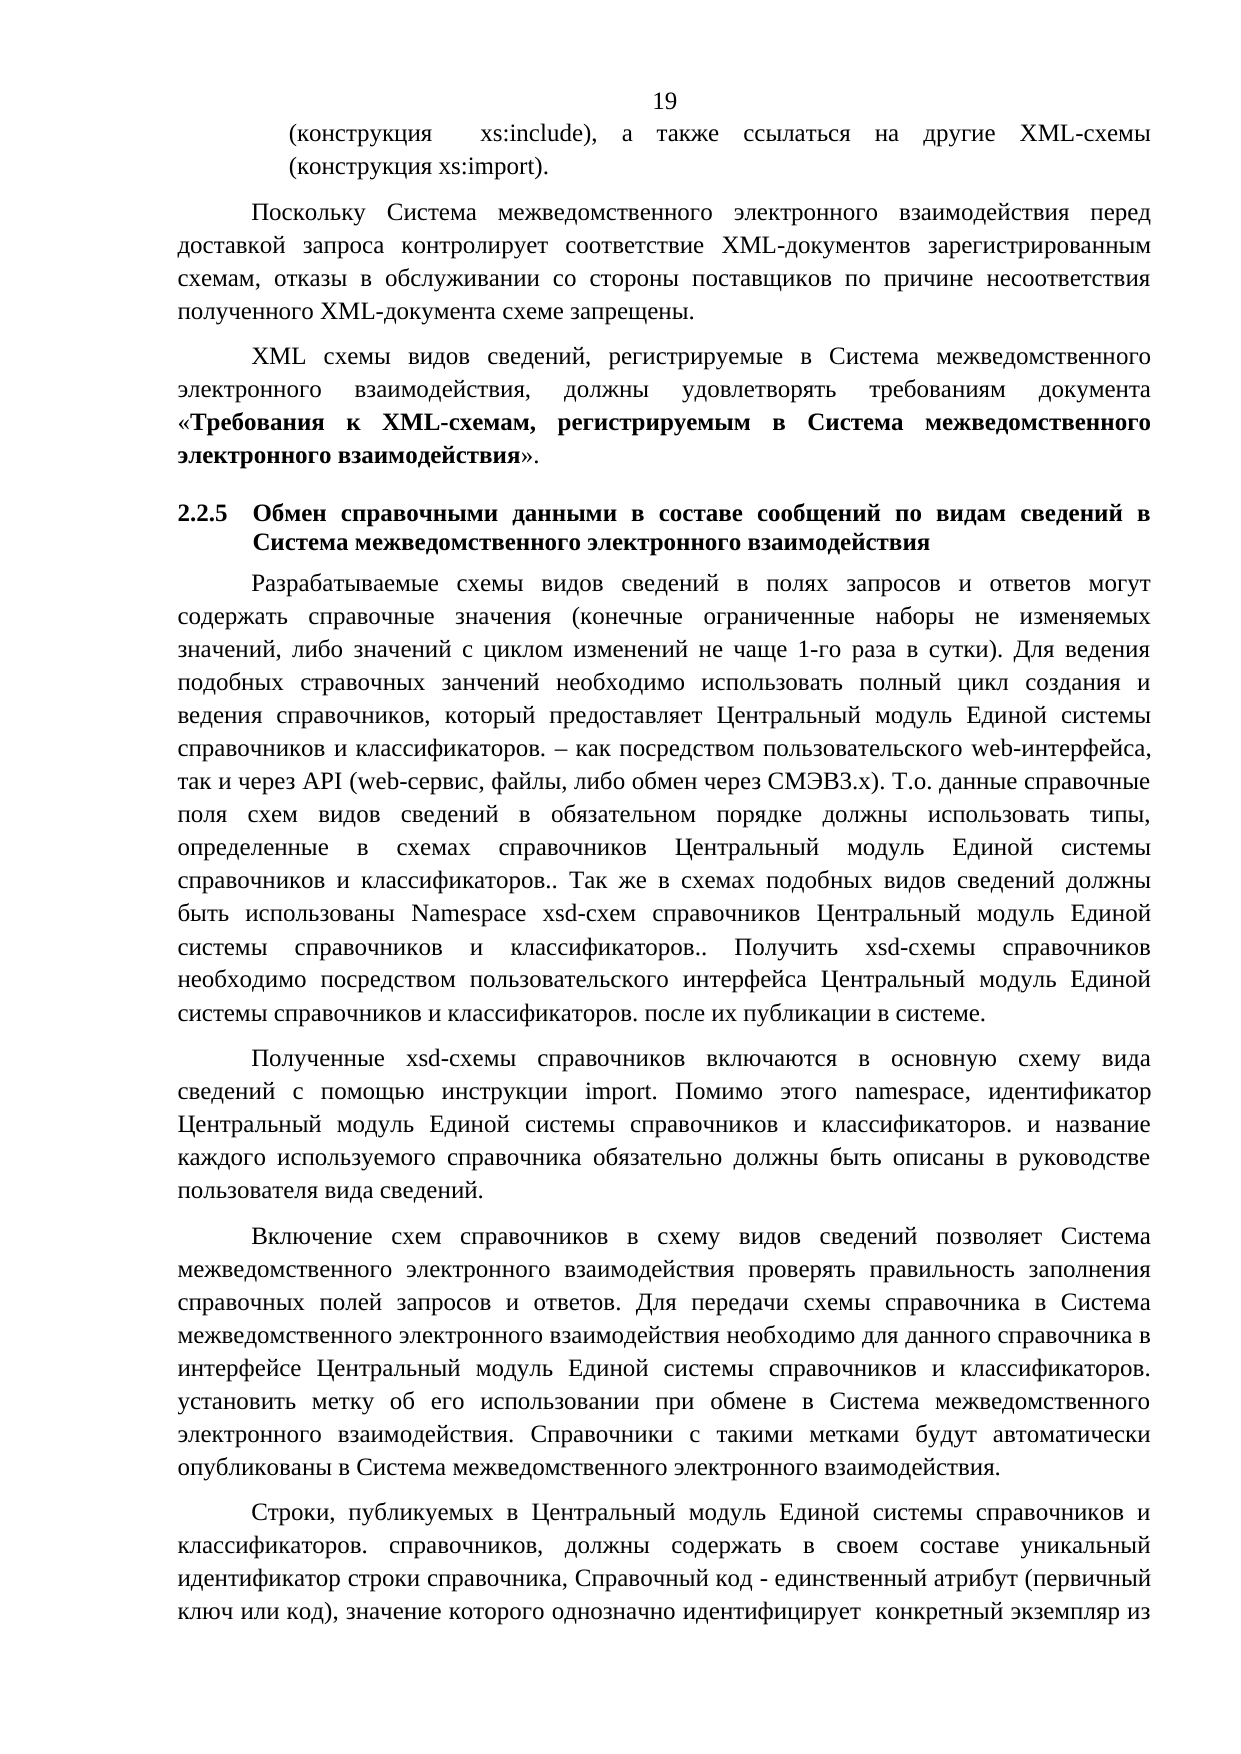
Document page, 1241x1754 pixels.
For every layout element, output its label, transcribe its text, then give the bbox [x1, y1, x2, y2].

text XML схемы видов сведений, регистрируемые в Система межведомственного электронного взаимодействия, должны удовлетворять требованиям документа «Требования к XML-схемам, регистрируемым в Система межведомственного электронного взаимодействия». [177, 341, 1152, 469]
text Строки, публикуемых в Центральный модуль Единой системы справочников и классификаторов. справочников, должны содержать в своем составе уникальный идентификатор строки справочника, Справочный код - единственный атрибут (первичный ключ или код), значение которого однозначно идентифицирует конкретный экземпляр из [177, 1497, 1152, 1625]
text Включение схем справочников в схему видов сведений позволяет Система межведомственного электронного взаимодействия проверять правильность заполнения справочных полей запросов и ответов. Для передачи схемы справочника в Система межведомственного электронного взаимодействия необходимо для данного справочника в интерфейсе Центральный модуль Единой системы справочников и классификаторов. установить метку об его использовании при обмене в Система межведомственного электронного взаимодействия. Справочники с такими метками будут автоматически опубликованы в Система межведомственного электронного взаимодействия. [177, 1221, 1152, 1481]
text Разрабатываемые схемы видов сведений в полях запросов и ответов могут содержать справочные значения (конечные ограниченные наборы не изменяемых значений, либо значений с циклом изменений не чаще 1-го раза в сутки). Для ведения подобных стравочных занчений необходимо использовать полный цикл создания и ведения справочников, который предоставляет Центральный модуль Единой системы справочников и классификаторов. – как посредством пользовательского web-интерфейса, так и через API (web-сервис, файлы, либо обмен через СМЭВ3.х). Т.о. данные справочные поля схем видов сведений в обязательном порядке должны использовать типы, определенные в схемах справочников Центральный модуль Единой системы справочников и классификаторов.. Так же в схемах подобных видов сведений должны быть использованы Namespace xsd-схем справочников Центральный модуль Единой системы справочников и классификаторов.. Получить xsd-схемы справочников необходимо посредством пользовательского интерфейса Центральный модуль Единой системы справочников и классификаторов. после их публикации в системе. [177, 568, 1152, 1026]
text Поскольку Система межведомственного электронного взаимодействия перед доставкой запроса контролирует соответствие XML-документов зарегистрированным схемам, отказы в обслуживании со стороны поставщиков по причине несоответствия полученного XML-документа схеме запрещены. [177, 197, 1152, 324]
text Полученные xsd-схемы справочников включаются в основную схему вида сведений с помощью инструкции import. Помимо этого namespace, идентификатор Центральный модуль Единой системы справочников и классификаторов. и название каждого используемого справочника обязательно должны быть описаны в руководстве пользователя вида сведений. [177, 1043, 1152, 1204]
list (конструкция xs:include), а также ссылаться на другие XML-схемы (конструкция xs:import). [251, 118, 1152, 180]
subtitle Обмен справочными данными в составе сообщений по видам сведений в Система межведомственного электронного взаимодействия [177, 498, 1152, 556]
